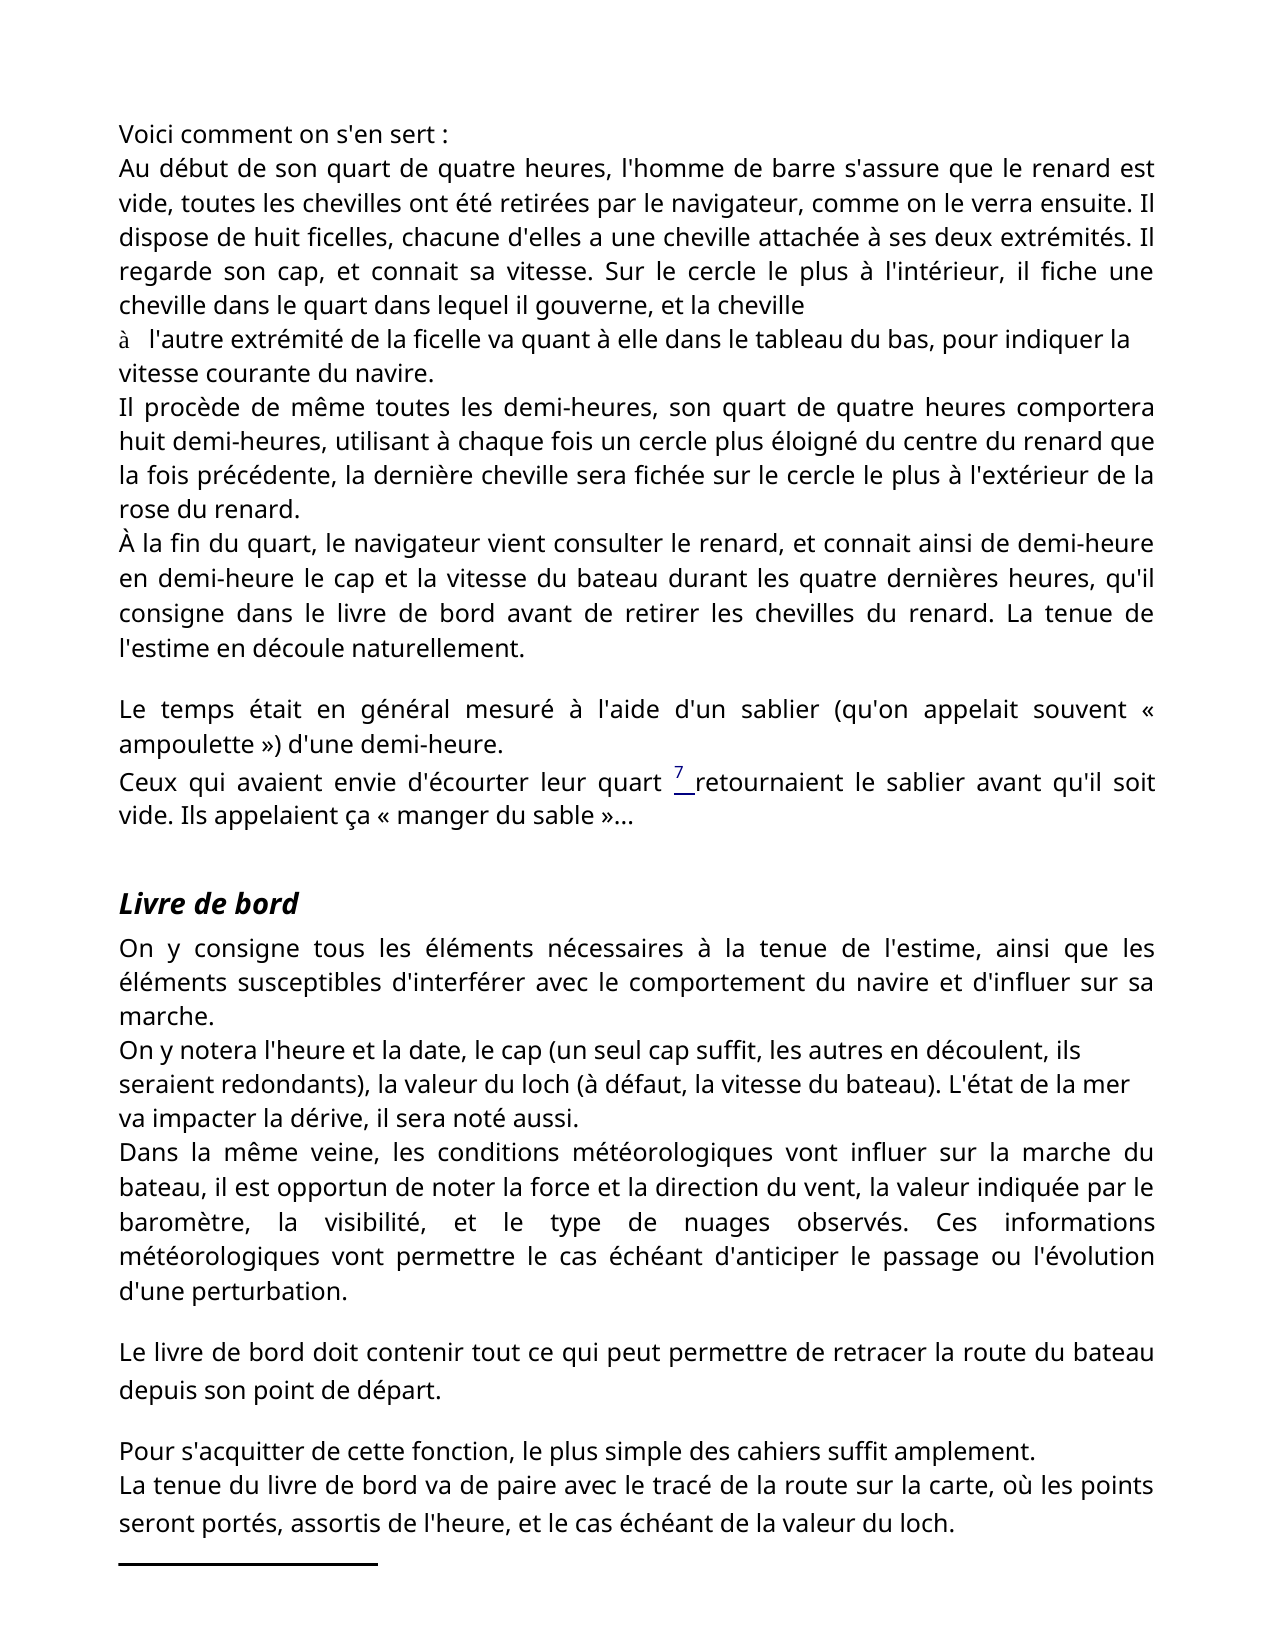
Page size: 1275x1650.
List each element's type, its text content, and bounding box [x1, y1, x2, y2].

text Le temps était en général mesuré à l'aide d'un sablier (qu'on appelait souvent « ampoulette ») d'une demi-heure. [119, 692, 1156, 760]
text Dans la même veine, les conditions météorologiques vont influer sur la marche du bateau, il est opportun de noter la force et la direction du vent, la valeur indiquée par le baromètre, la visibilité, et le type de nuages observés. Ces informations météorologiques vont permettre le cas échéant d'anticiper le passage ou l'évolution d'une perturbation. [119, 1135, 1156, 1308]
text La tenue du livre de bord va de paire avec le tracé de la route sur la carte, où les points seront portés, assortis de l'heure, et le cas échéant de la valeur du loch. [119, 1468, 1156, 1539]
text Livre de bord [119, 883, 1156, 923]
text Voici comment on s'en sert : [119, 117, 1156, 151]
text Ceux qui avaient envie d'écourter leur quart 7 retournaient le sablier avant qu'il soit vide. Ils appelaient ça « manger du sable »... [119, 760, 1156, 832]
text À la fin du quart, le navigateur vient consulter le renard, et connait ainsi de demi-heure en demi-heure le cap et la vitesse du bateau durant les quatre dernières heures, qu'il consigne dans le livre de bord avant de retirer les chevilles du renard. La tenue de l'estime en découle naturellement. [119, 526, 1156, 665]
text Pour s'acquitter de cette fonction, le plus simple des cahiers suffit amplement. [119, 1434, 1156, 1468]
text On y notera l'heure et la date, le cap (un seul cap suffit, les autres en découlent, ils seraient redondants), la valeur du loch (à défaut, la vitesse du bateau). L'état de la mer va impacter la dérive, il sera noté aussi. [119, 1033, 1154, 1135]
text Le livre de bord doit contenir tout ce qui peut permettre de retracer la route du bateau depuis son point de départ. [119, 1335, 1156, 1407]
text Il procède de même toutes les demi-heures, son quart de quatre heures comportera huit demi-heures, utilisant à chaque fois un cercle plus éloigné du centre du renard que la fois précédente, la dernière cheville sera fichée sur le cercle le plus à l'extérieur de la rose du renard. [119, 390, 1156, 526]
list l'autre extrémité de la ficelle va quant à elle dans le tableau du bas, pour indiquer la vitesse courante du navire. [118, 322, 1156, 390]
text Au début de son quart de quatre heures, l'homme de barre s'assure que le renard est vide, toutes les chevilles ont été retirées par le navigateur, comme on le verra ensuite. Il dispose de huit ficelles, chacune d'elles a une cheville attachée à ses deux extrémités. Il regarde son cap, et connait sa vitesse. Sur le cercle le plus à l'intérieur, il fiche une cheville dans le quart dans lequel il gouverne, et la cheville [119, 151, 1156, 321]
text On y consigne tous les éléments nécessaires à la tenue de l'estime, ainsi que les éléments susceptibles d'interférer avec le comportement du navire et d'influer sur sa marche. [119, 930, 1156, 1032]
